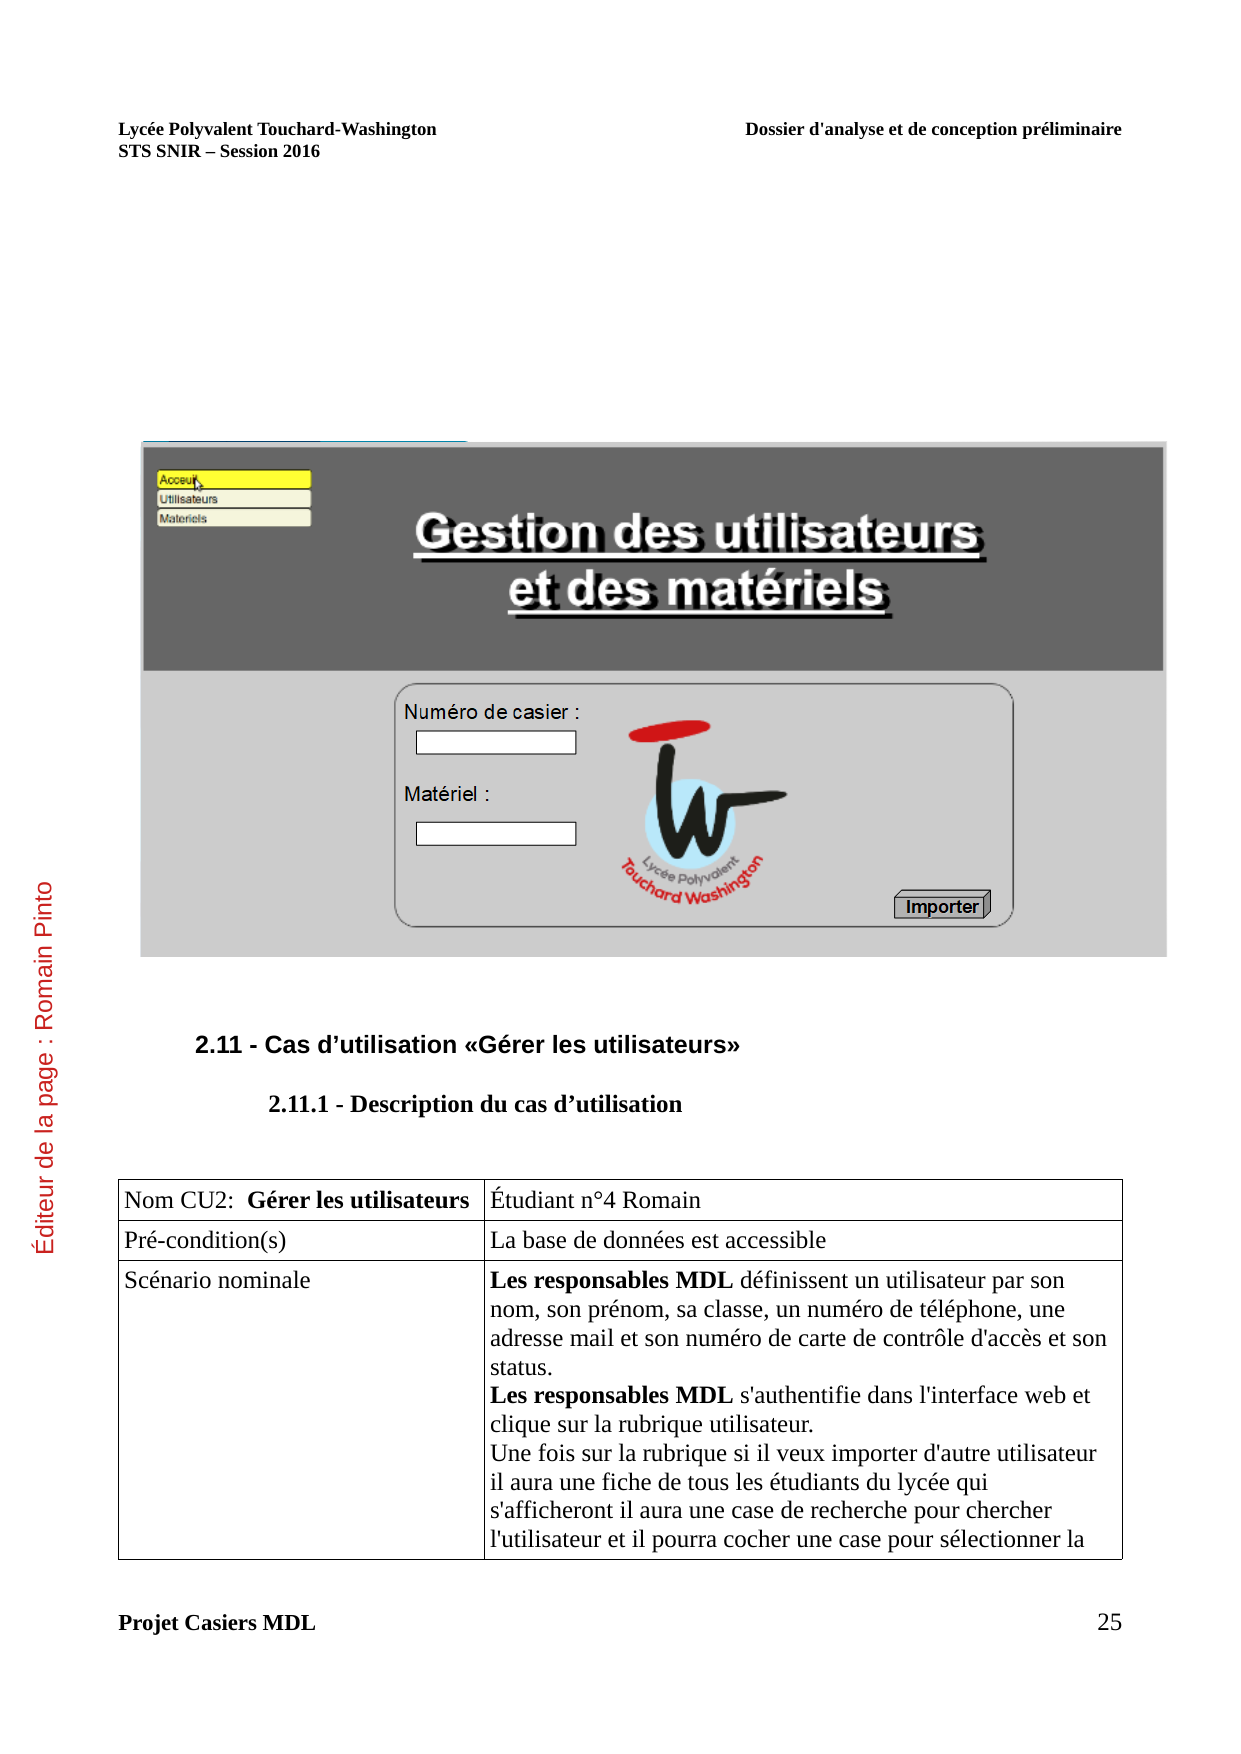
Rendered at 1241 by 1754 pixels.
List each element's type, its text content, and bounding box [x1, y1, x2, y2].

subtitle 2.11.1 - Description du cas d’utilisation [118, 1086, 1122, 1119]
subtitle 2.11 - Cas d’utilisation «Gérer les utilisateurs» [195, 1030, 1122, 1058]
table_cell Pré-condition(s) [119, 1221, 484, 1260]
table_header Nom CU2: Gérer les utilisateurs [119, 1180, 484, 1219]
table_cell Les responsables MDL définissent un utilisateur par son nom, son prénom, sa classe, un numéro de téléphone, une adresse mail et son numéro de carte de contrôle d'accès et son status. Les responsables MDL s'authentifie dans l'interface web et clique sur la rubrique utilisateur. Une fois sur la rubrique si il veux importer d'autre utilisateur il aura une fiche de tous les étudiants du lycée qui s'afficheront il aura une case de recherche pour chercher l'utilisateur et il pourra cocher une case pour sélectionner la [485, 1261, 1122, 1559]
picture [140, 441, 1168, 957]
table_cell Scénario nominale [119, 1261, 484, 1559]
table_cell La base de données est accessible [485, 1221, 1122, 1260]
table_header Étudiant n°4 Romain [485, 1180, 1122, 1219]
